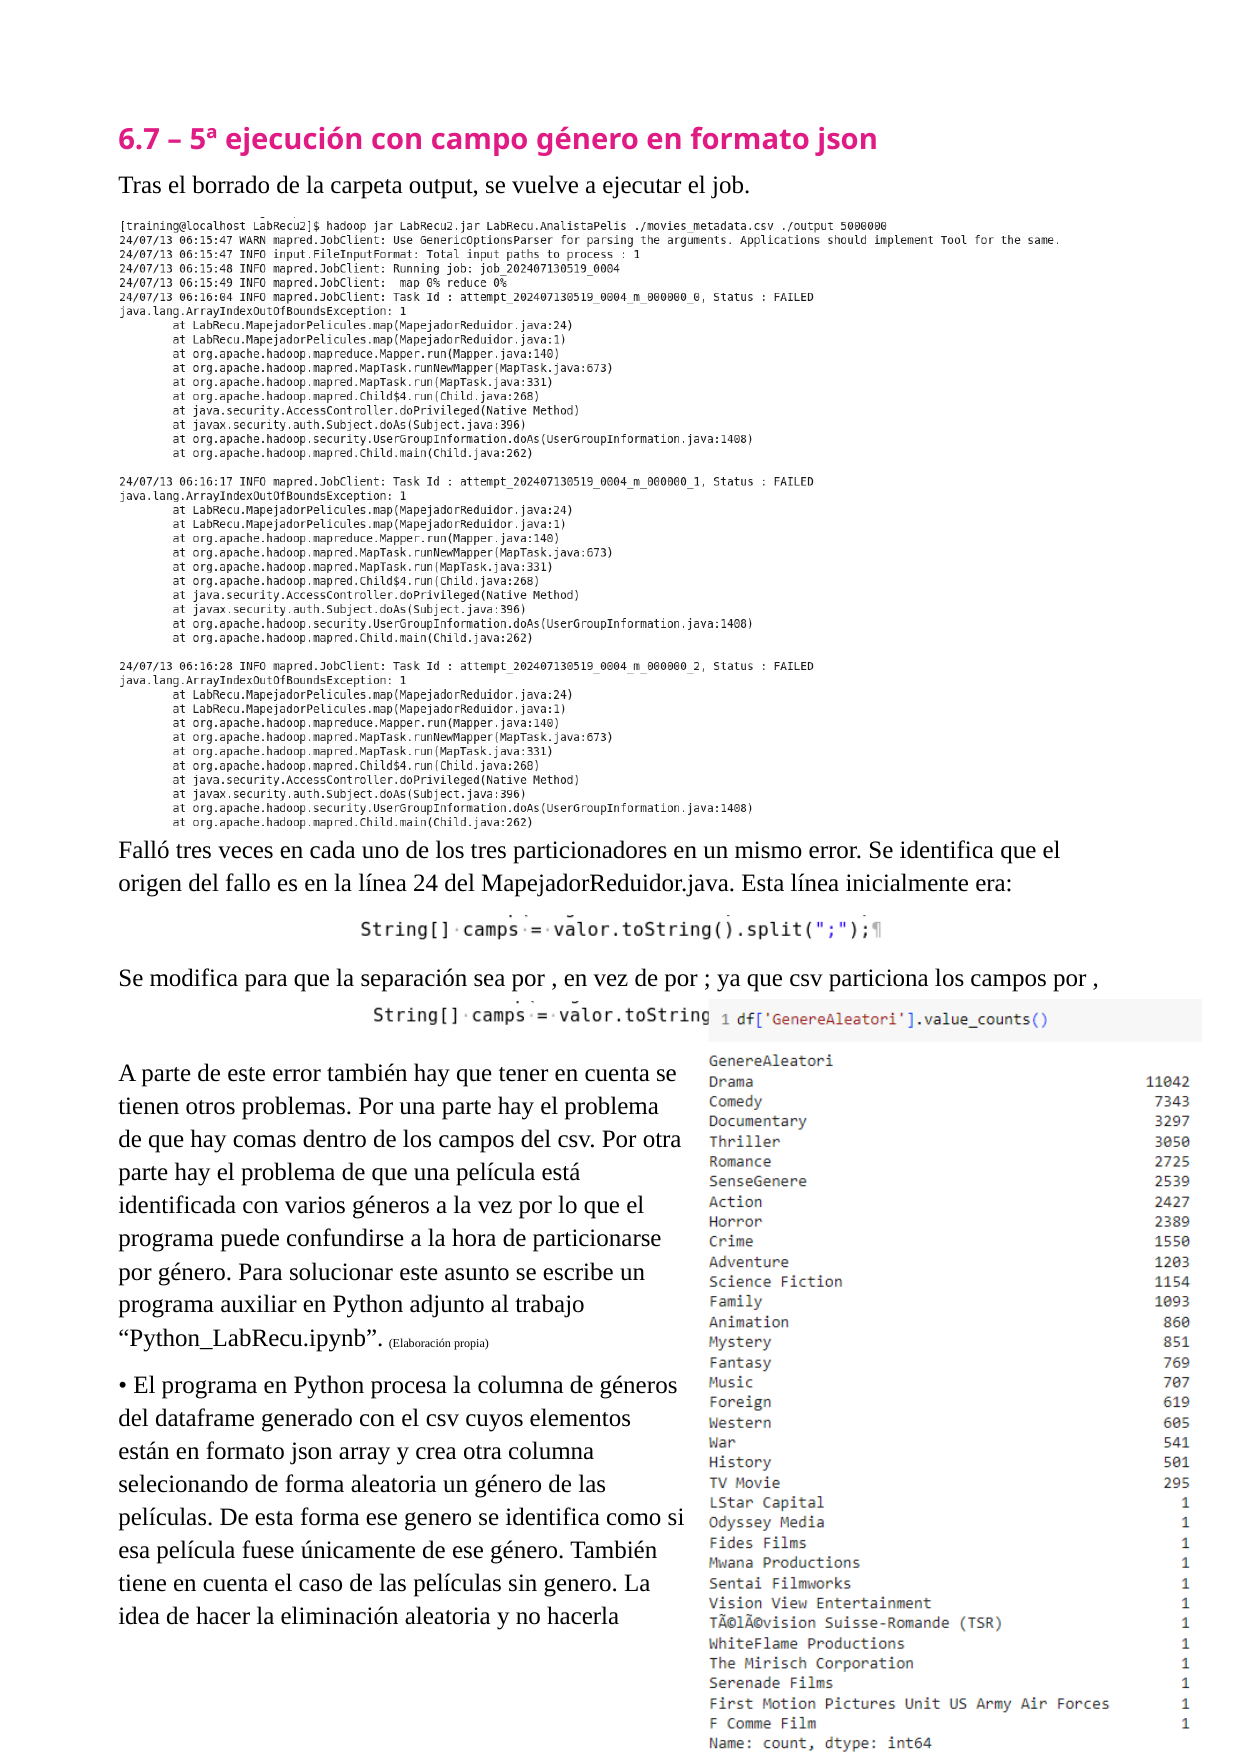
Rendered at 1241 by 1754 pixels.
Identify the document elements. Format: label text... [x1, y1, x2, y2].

subtitle 6.7 – 5ª ejecución con campo género en formato json [118, 118, 1122, 158]
text Tras el borrado de la carpeta output, se vuelve a ejecutar el job. [118, 170, 1122, 199]
text Se modifica para que la separación sea por , en vez de por ; ya que csv particiona los campos por , [118, 963, 1122, 992]
text • El programa en Python procesa la columna de géneros del dataframe generado con el csv cuyos elementos están en formato json array y crea otra columna selecionando de forma aleatoria un género de las películas. De esta forma ese genero se identifica como si esa película fuese únicamente de ese género. También tiene en cuenta el caso de las películas sin genero. La idea de hacer la eliminación aleatoria y no hacerla [118, 1370, 708, 1630]
picture [356, 915, 885, 944]
text Falló tres veces en cada uno de los tres particionadores en un mismo error. Se identifica que el origen del fallo es en la línea 24 del MapejadorReduidor.java. Esta línea inicialmente era: [118, 831, 1122, 897]
text A parte de este error también hay que tener en cuenta se tienen otros problemas. Por una parte hay el problema de que hay comas dentro de los campos del csv. Por otra parte hay el problema de que una película está identificada con varios géneros a la vez por lo que el programa puede confundirse a la hora de particionarse por género. Para solucionar este asunto se escribe un programa auxiliar en Python adjunto al trabajo “Python_LabRecu.ipynb”. (Elaboración propia) [118, 1058, 708, 1351]
picture [118, 217, 1123, 831]
picture [371, 999, 1202, 1754]
